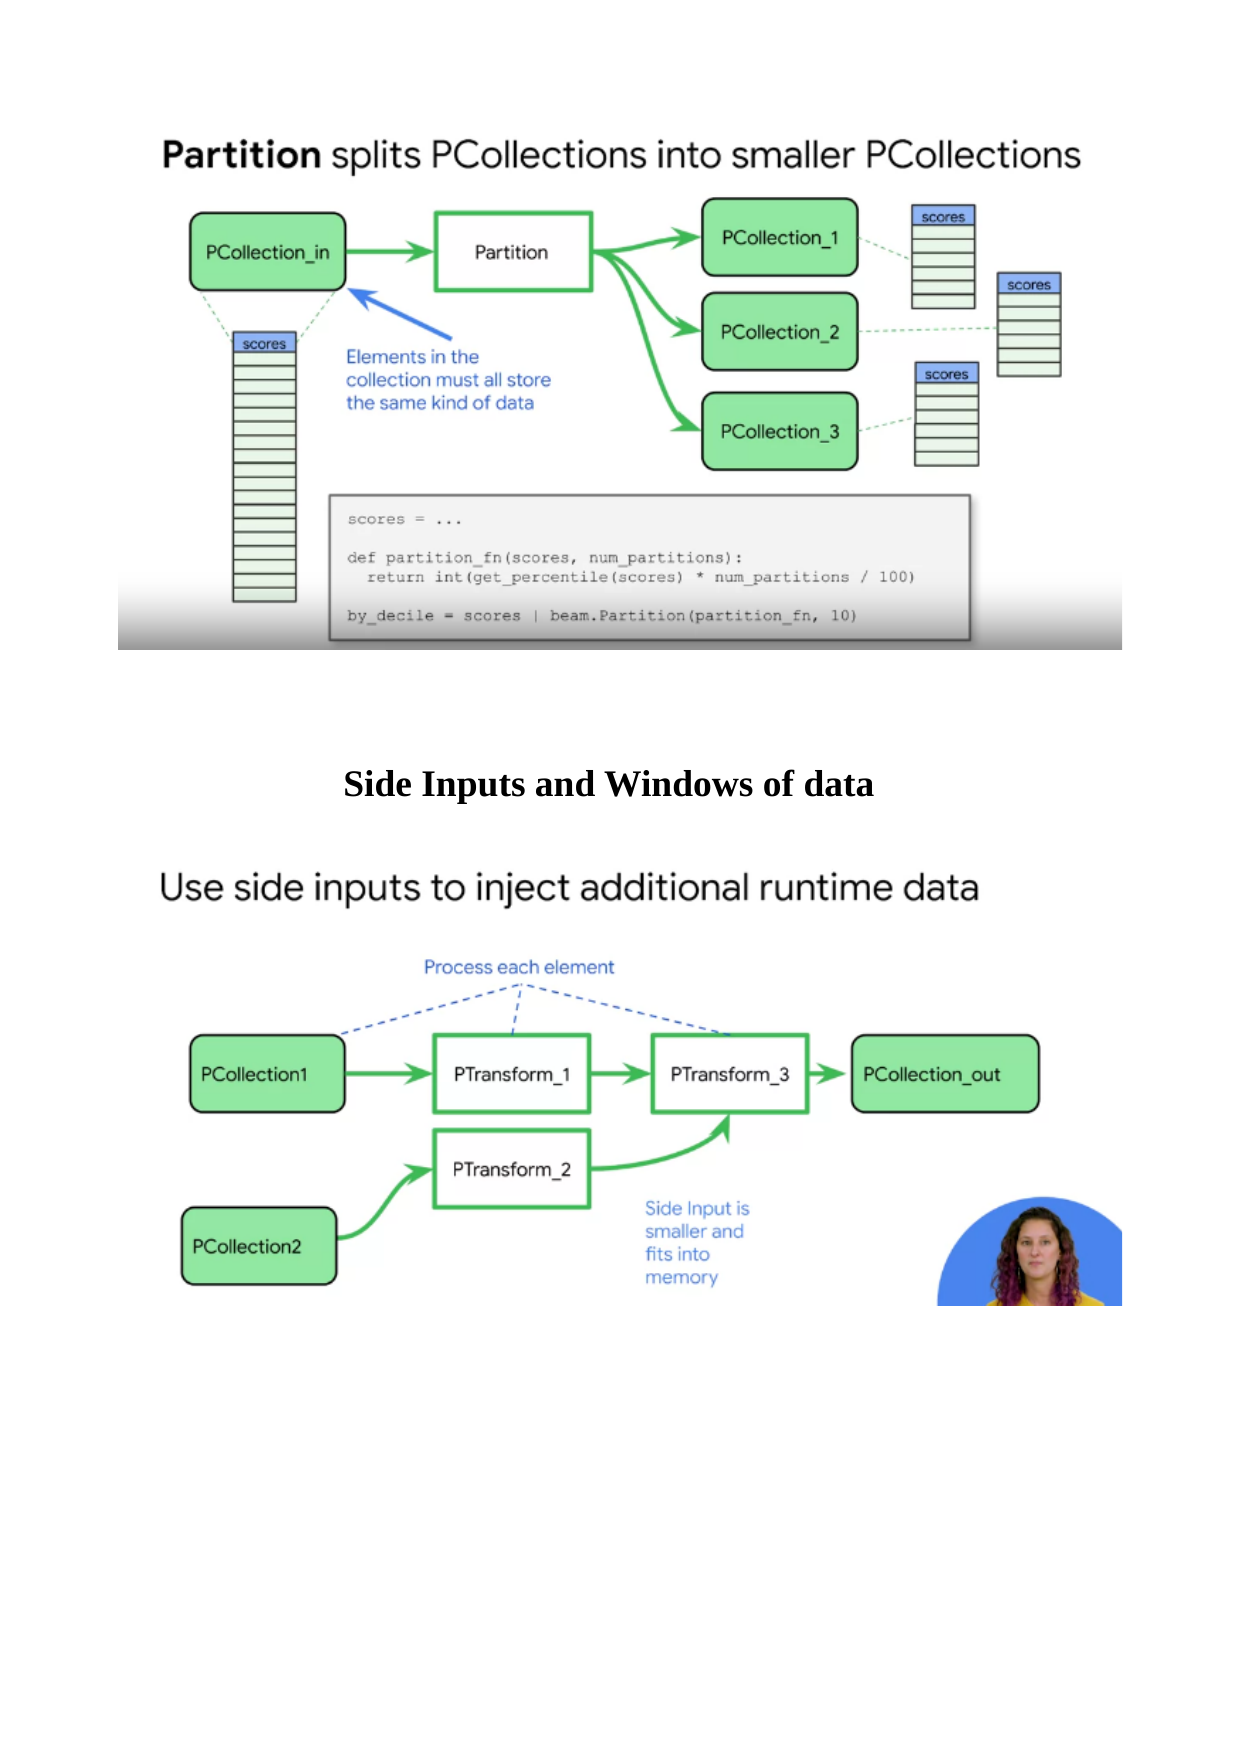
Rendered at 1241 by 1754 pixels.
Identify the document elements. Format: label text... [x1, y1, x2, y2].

picture [118, 845, 1123, 1306]
picture [118, 118, 1123, 650]
subtitle Side Inputs and Windows of data [118, 761, 1122, 804]
